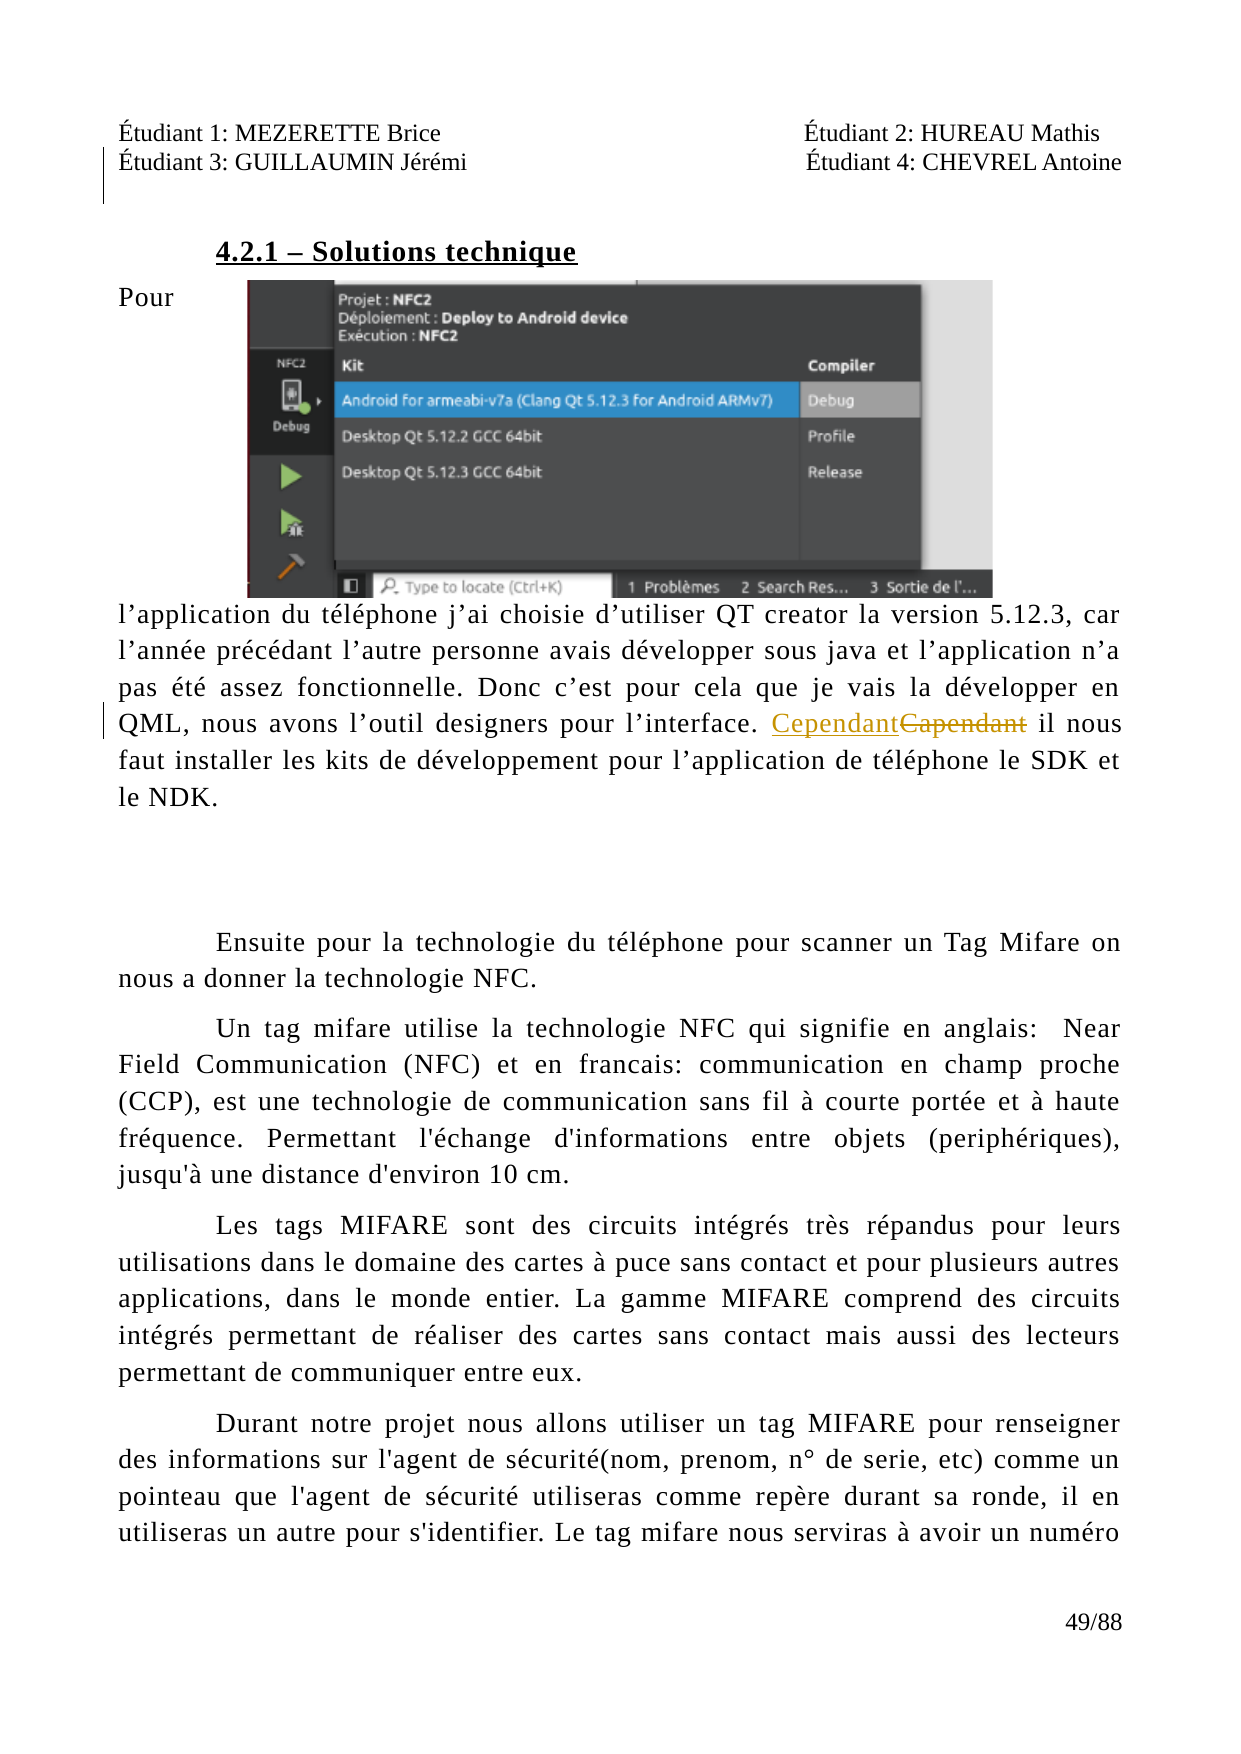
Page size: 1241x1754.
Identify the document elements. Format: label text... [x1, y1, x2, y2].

text Ensuite pour la technologie du téléphone pour scanner un Tag Mifare on nous a donner la technologie NFC. [118, 925, 1122, 994]
text Un tag mifare utilise la technologie NFC qui signifie en anglais: Near Field Communication (NFC) et en francais: communication en champ proche (CCP), est une technologie de communication sans fil à courte portée et à haute fréquence. Permettant l'échange d'informations entre objets (periphériques), jusqu'à une distance d'environ 10 cm. [118, 1011, 1122, 1189]
picture [247, 280, 993, 598]
text Durant notre projet nous allons utiliser un tag MIFARE pour renseigner des informations sur l'agent de sécurité(nom, prenom, n° de serie, etc) comme un pointeau que l'agent de sécurité utiliseras comme repère durant sa ronde, il en utiliseras un autre pour s'identifier. Le tag mifare nous serviras à avoir un numéro [118, 1406, 1122, 1548]
subtitle 4.2.1 – Solutions technique [118, 234, 1122, 268]
text Les tags MIFARE sont des circuits intégrés très répandus pour leurs utilisations dans le domaine des cartes à puce sans contact et pour plusieurs autres applications, dans le monde entier. La gamme MIFARE comprend des circuits intégrés permettant de réaliser des cartes sans contact mais aussi des lecteurs permettant de communiquer entre eux. [118, 1209, 1122, 1387]
text Pour l’application du téléphone j’ai choisie d’utiliser QT creator la version 5.12.3, car l’année précédant l’autre personne avais développer sous java et l’application n’a pas été assez fonctionnelle. Donc c’est pour cela que je vais la développer en QML, nous avons l’outil designers pour l’interface. Cependant il nous faut installer les kits de développement pour l’application de téléphone le SDK et le NDK. [118, 280, 1122, 812]
